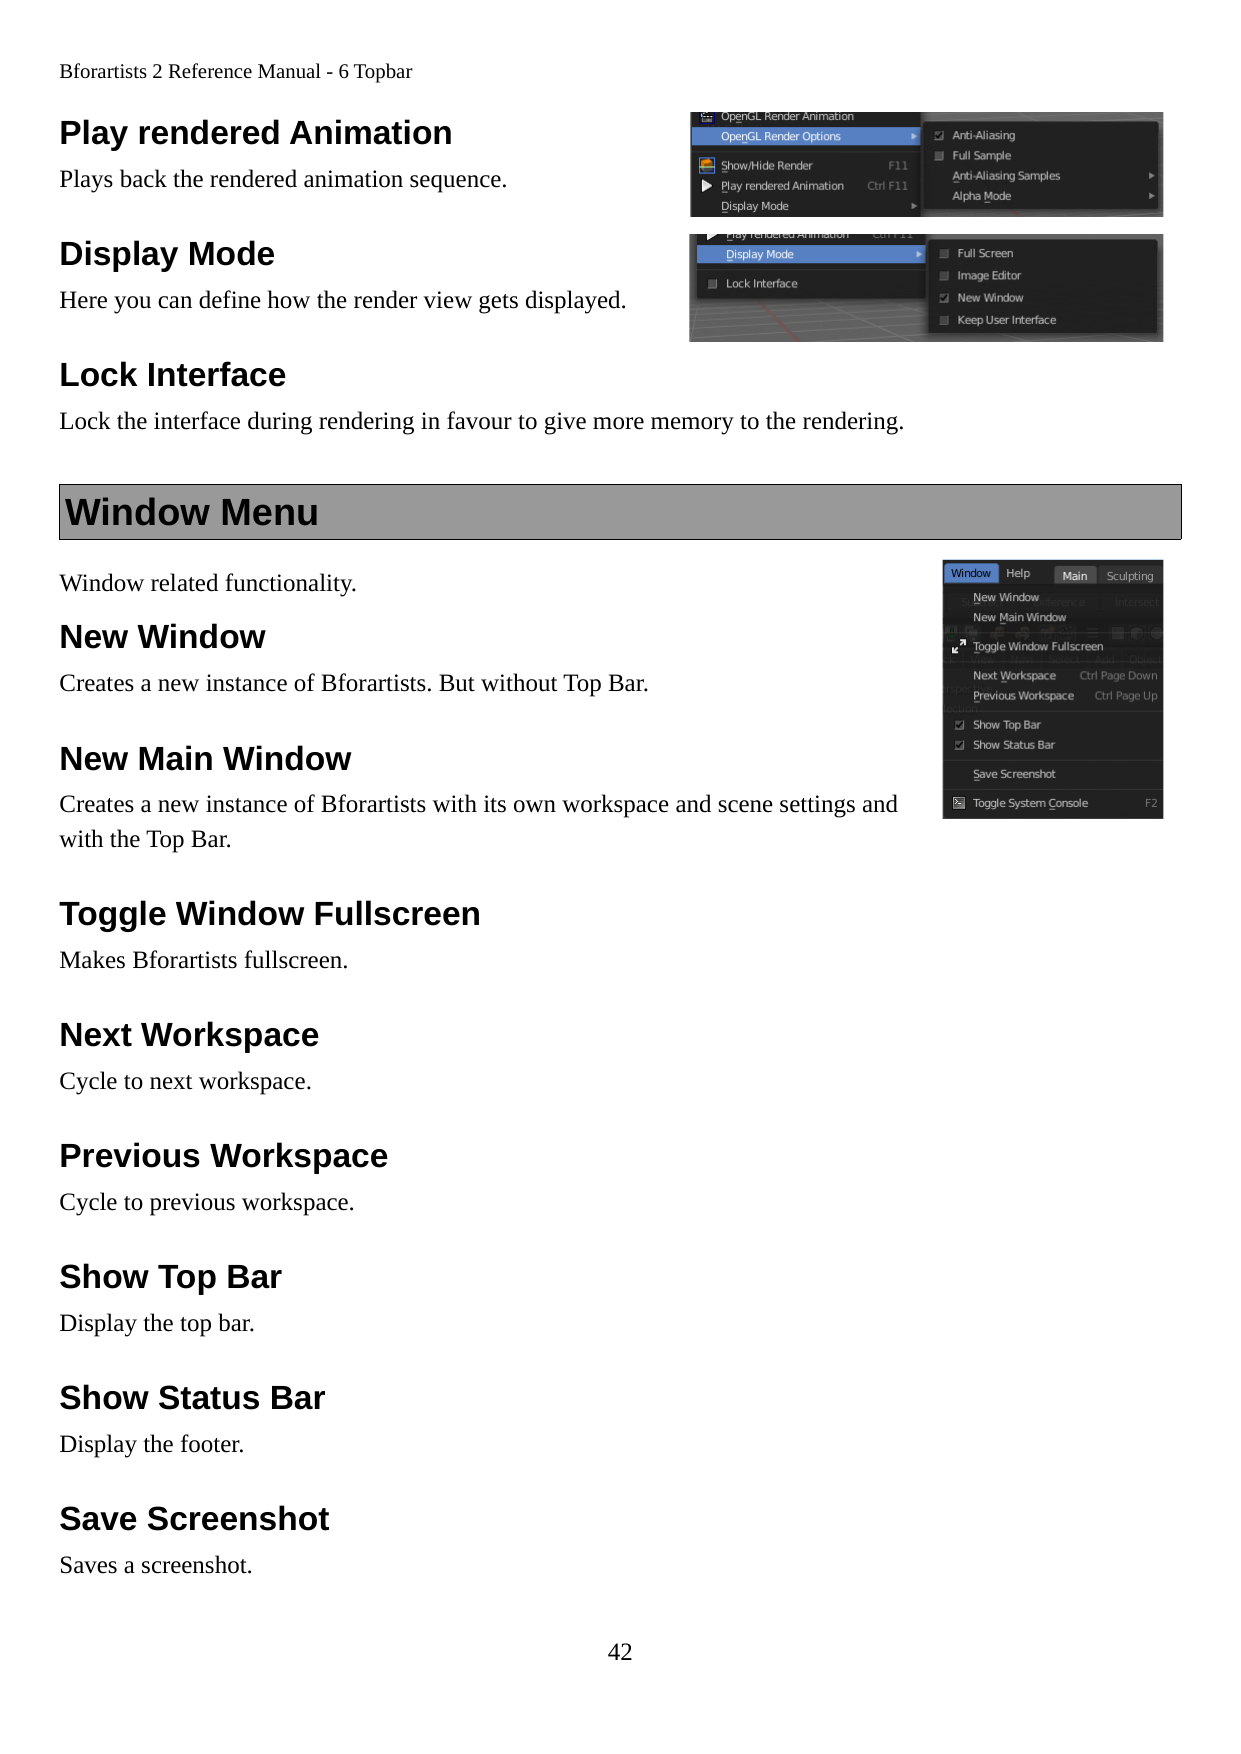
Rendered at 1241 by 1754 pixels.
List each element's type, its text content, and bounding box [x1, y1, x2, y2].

subtitle Next Workspace [59, 1015, 1181, 1053]
subtitle New Main Window [59, 738, 942, 777]
subtitle [1164, 234, 1181, 272]
text Window related functionality. [59, 568, 942, 596]
text Display the footer. [59, 1429, 1181, 1458]
subtitle Save Screenshot [59, 1499, 1181, 1538]
subtitle [1164, 113, 1181, 151]
text Cycle to previous workspace. [59, 1187, 1181, 1216]
text Creates a new instance of Bforartists with its own workspace and scene settings and with the Top Bar. [59, 789, 1181, 853]
table_header Window Menu [60, 485, 1181, 539]
text Makes Bforartists fullscreen. [59, 945, 1181, 974]
text Display the top bar. [59, 1308, 1181, 1337]
subtitle Show Status Bar [59, 1378, 1181, 1417]
subtitle New Window [59, 617, 942, 656]
subtitle [1164, 738, 1181, 777]
subtitle Lock Interface [59, 355, 1181, 393]
subtitle Display Mode [59, 234, 689, 272]
text Cycle to next workspace. [59, 1066, 1181, 1095]
subtitle [1164, 617, 1181, 656]
text Plays back the rendered animation sequence. [59, 164, 690, 192]
subtitle Toggle Window Fullscreen [59, 894, 1181, 932]
subtitle Play rendered Animation [59, 113, 690, 151]
text Saves a screenshot. [59, 1550, 1181, 1579]
subtitle Previous Workspace [59, 1136, 1181, 1174]
picture [689, 234, 1164, 342]
text Here you can define how the render view gets displayed. [59, 285, 689, 313]
picture [690, 112, 1164, 217]
picture [942, 559, 1164, 819]
text Lock the interface during rendering in favour to give more memory to the rendering. [59, 406, 1181, 434]
subtitle Show Top Bar [59, 1257, 1181, 1296]
text Creates a new instance of Bforartists. But without Top Bar. [59, 668, 942, 697]
